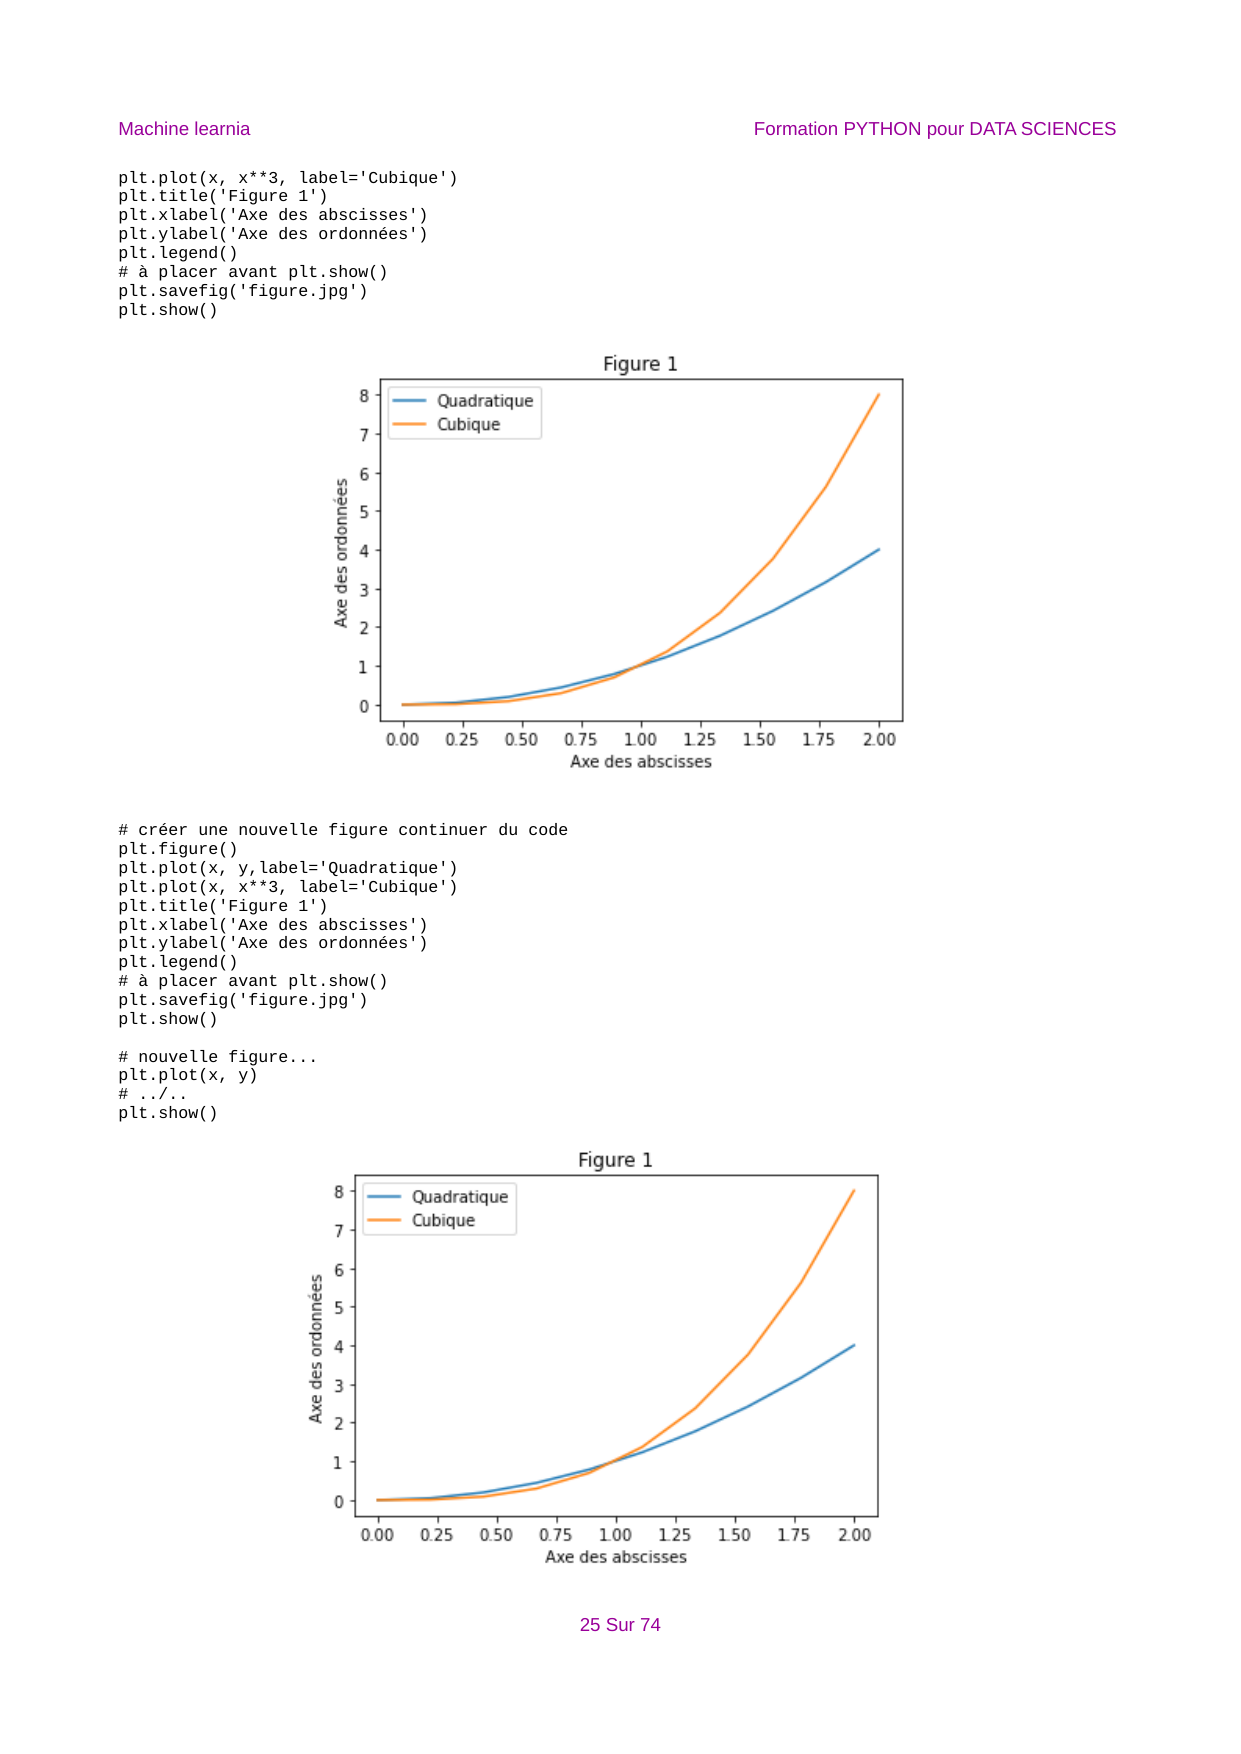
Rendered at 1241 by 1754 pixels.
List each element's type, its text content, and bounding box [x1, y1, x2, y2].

picture [278, 1142, 962, 1585]
text plt.savefig('figure.jpg') [118, 992, 1122, 1010]
text plt.title('Figure 1') [118, 188, 1122, 207]
text # ../.. [118, 1086, 1122, 1105]
text plt.ylabel('Axe des ordonnées') [118, 935, 1122, 954]
text plt.title('Figure 1') [118, 897, 1122, 916]
text plt.legend() [118, 244, 1122, 263]
text plt.savefig('figure.jpg') [118, 282, 1122, 301]
text plt.plot(x, y,label='Quadratique') [118, 859, 1122, 878]
text plt.plot(x, x**3, label='Cubique') [118, 878, 1122, 897]
text plt.ylabel('Axe des ordonnées') [118, 226, 1122, 244]
text plt.xlabel('Axe des abscisses') [118, 916, 1122, 935]
text plt.show() [118, 301, 1122, 320]
text plt.show() [118, 1010, 1122, 1029]
picture [283, 338, 957, 785]
text # créer une nouvelle figure continuer du code [118, 822, 1122, 841]
text plt.figure() [118, 841, 1122, 859]
text # nouvelle figure... [118, 1048, 1122, 1067]
text plt.plot(x, y) [118, 1067, 1122, 1086]
text plt.plot(x, x**3, label='Cubique') [118, 169, 1122, 188]
text plt.legend() [118, 954, 1122, 973]
text # à placer avant plt.show() [118, 973, 1122, 992]
text # à placer avant plt.show() [118, 263, 1122, 282]
text plt.show() [118, 1105, 1122, 1123]
text plt.xlabel('Axe des abscisses') [118, 207, 1122, 226]
